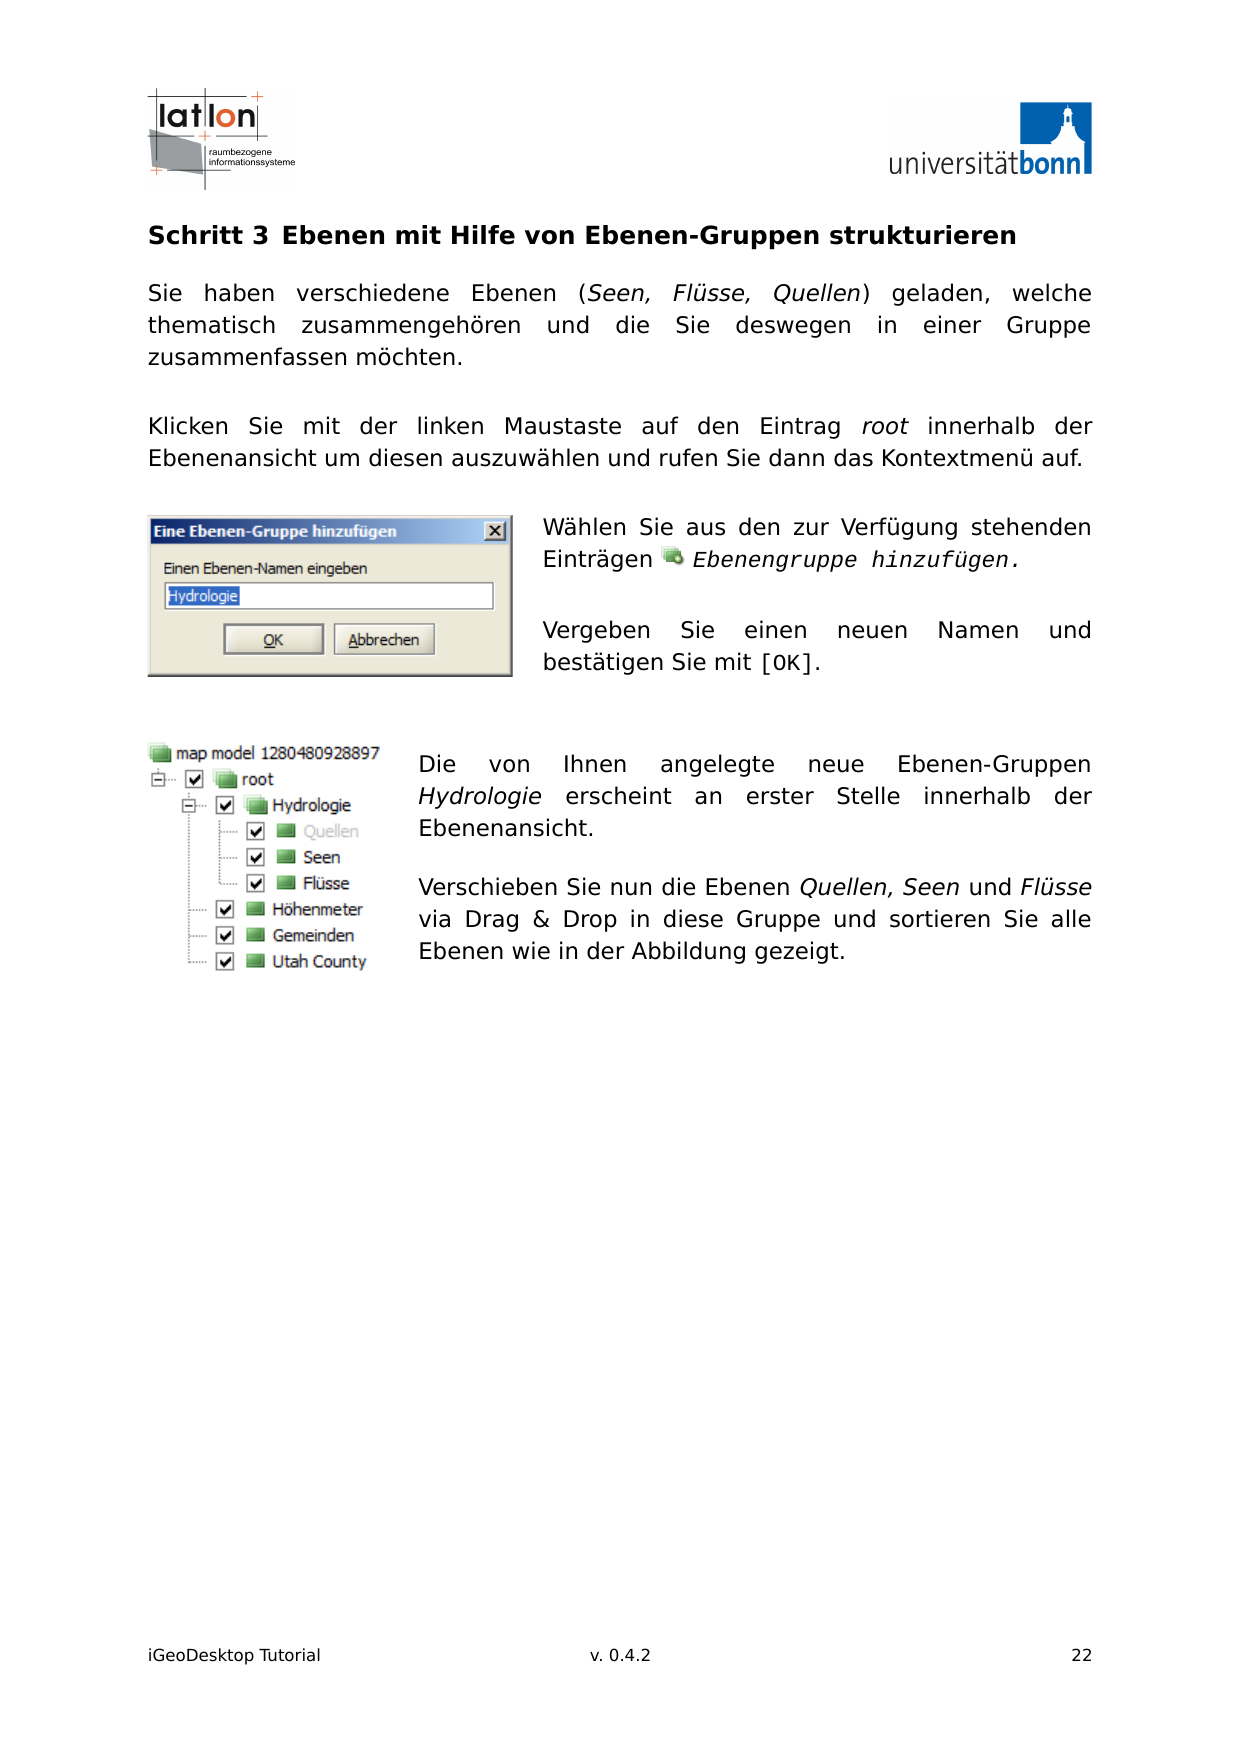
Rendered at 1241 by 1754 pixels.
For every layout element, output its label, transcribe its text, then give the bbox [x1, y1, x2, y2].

text Die von Ihnen angelegte neue Ebenen-Gruppen Hydrologie erscheint an erster Stelle innerhalb der Ebenenansicht. Verschieben Sie nun die Ebenen Quellen, Seen und Flüsse via Drag & Drop in diese Gruppe und sortieren Sie alle Ebenen wie in der Abbildung gezeigt. [148, 719, 1092, 964]
picture [147, 88, 295, 190]
text Wählen Sie aus den zur Verfügung stehenden Einträgen Ebenengruppe hinzufügen. [148, 514, 1092, 574]
text Klicken Sie mit der linken Maustaste auf den Eintrag root innerhalb der Ebenenansicht um diesen auszuwählen und rufen Sie dann das Kontextmenü auf. [148, 413, 1092, 472]
subtitle Ebenen mit Hilfe von Ebenen-Gruppen strukturieren [148, 221, 1092, 251]
picture [660, 545, 686, 568]
picture [147, 741, 389, 980]
text Sie haben verschiedene Ebenen (Seen, Flüsse, Quellen) geladen, welche thematisch zusammengehören und die Sie deswegen in einer Gruppe zusammenfassen möchten. [148, 281, 1092, 371]
picture [889, 102, 1093, 174]
picture [147, 515, 513, 677]
text Vergeben Sie einen neuen Namen und bestätigen Sie mit [OK]. [513, 617, 1092, 677]
